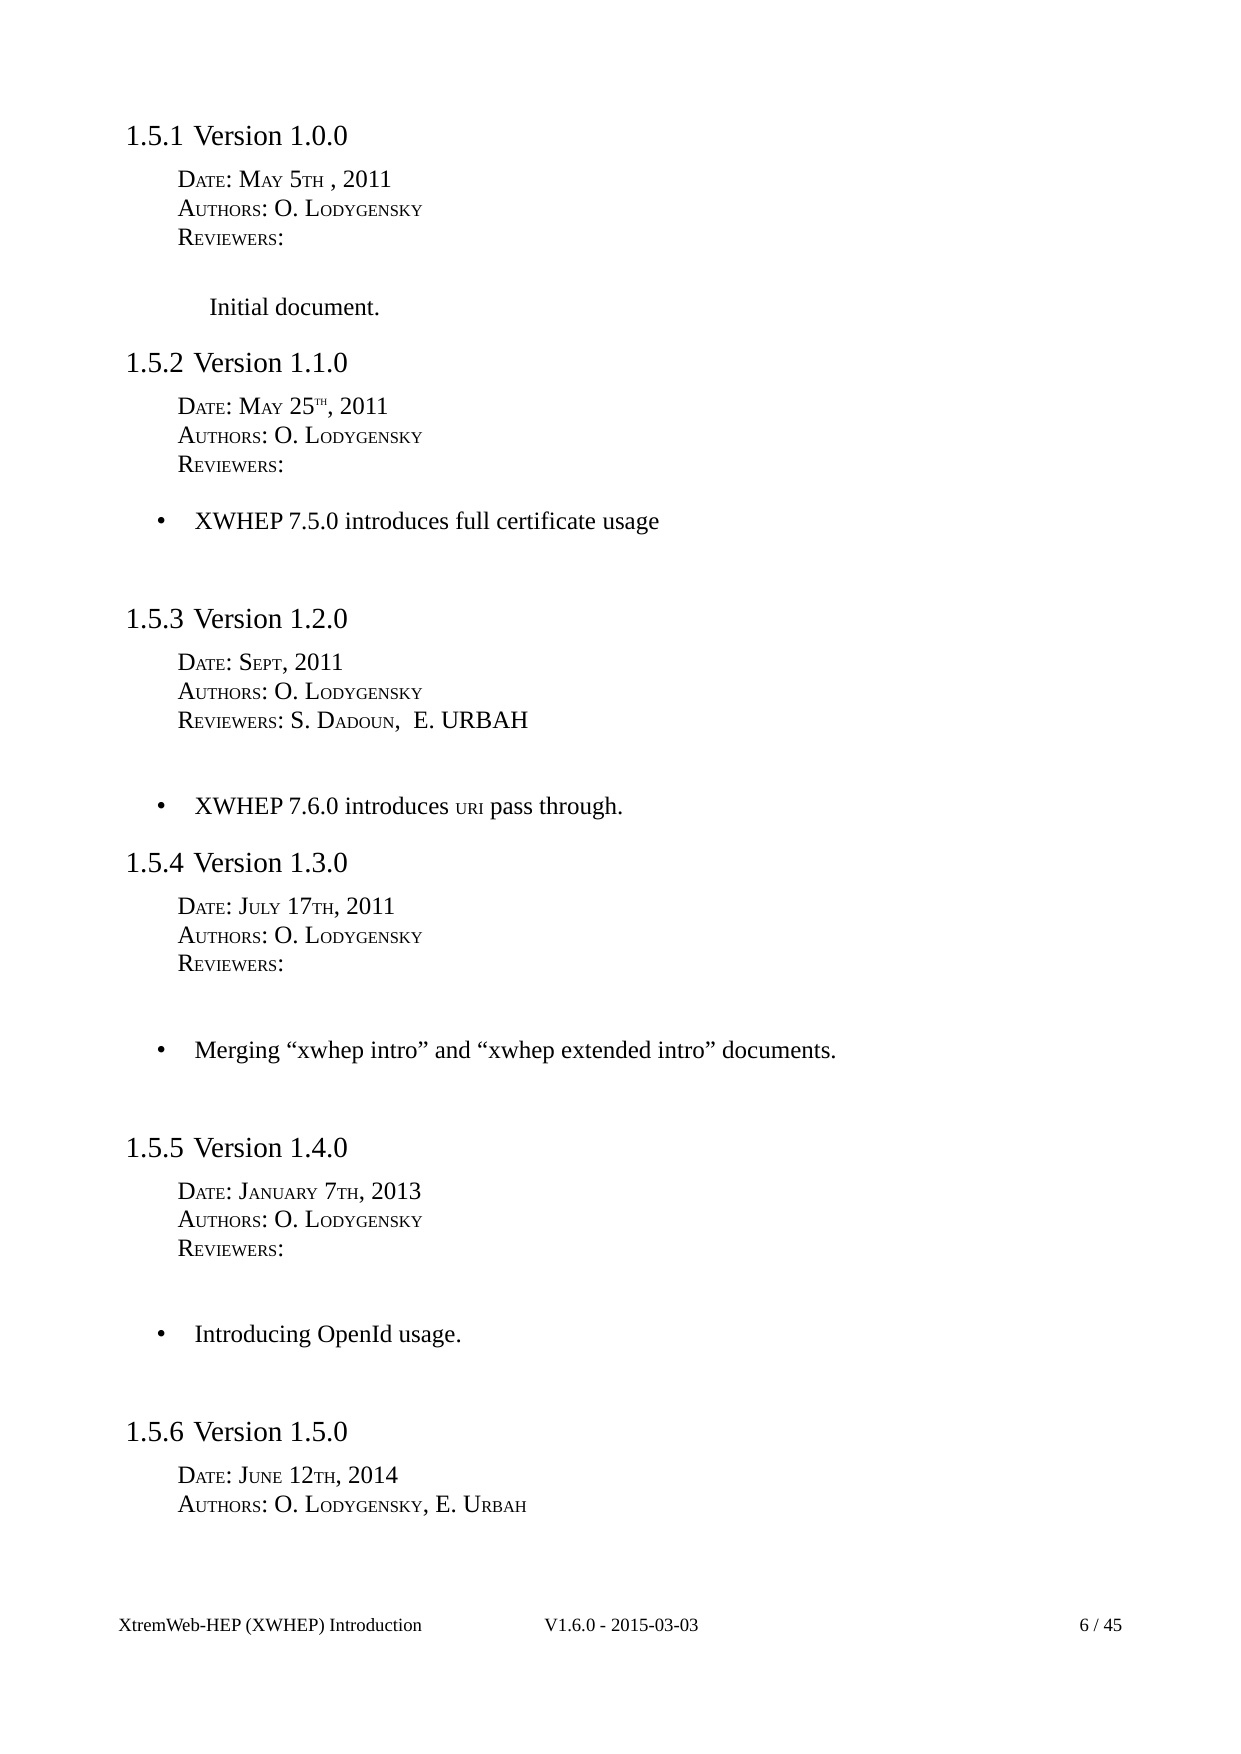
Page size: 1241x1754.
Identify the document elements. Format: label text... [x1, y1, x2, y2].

subtitle Version 1.2.0 [118, 601, 1122, 635]
subtitle Version 1.0.0 [118, 118, 1122, 152]
subtitle Version 1.3.0 [118, 845, 1122, 878]
text Authors: O. Lodygensky, E. Urbah [177, 1489, 1122, 1518]
text Initial document. [209, 292, 1035, 320]
text Reviewers: [177, 1233, 1122, 1262]
list Merging “xwhep intro” and “xwhep extended intro” documents. [157, 1035, 1122, 1063]
text Reviewers: [177, 449, 1122, 478]
text Date: June 12th, 2014 [177, 1461, 1122, 1489]
subtitle Version 1.5.0 [118, 1414, 1122, 1448]
text Reviewers: [177, 222, 1122, 250]
text Date: January 7th, 2013 [177, 1176, 1122, 1204]
list Introducing OpenId usage. [157, 1319, 1122, 1348]
text Date: May 5th , 2011 [177, 164, 1122, 193]
subtitle Version 1.4.0 [118, 1130, 1122, 1163]
text Date: Sept, 2011 [177, 647, 1122, 676]
list XWHEP 7.5.0 introduces full certificate usage [157, 506, 1122, 535]
list XWHEP 7.6.0 introduces uri pass through. [157, 791, 1122, 820]
text Reviewers: [177, 948, 1122, 977]
text Authors: O. Lodygensky [177, 920, 1122, 948]
text Reviewers: S. Dadoun, E. URBAH [177, 705, 1122, 734]
subtitle Version 1.1.0 [118, 345, 1122, 379]
text Authors: O. Lodygensky [177, 193, 1122, 222]
text Date: May 25th, 2011 [177, 391, 1122, 420]
text Authors: O. Lodygensky [177, 420, 1122, 449]
text Date: July 17th, 2011 [177, 891, 1122, 920]
text Authors: O. Lodygensky [177, 676, 1122, 705]
text Authors: O. Lodygensky [177, 1204, 1122, 1233]
